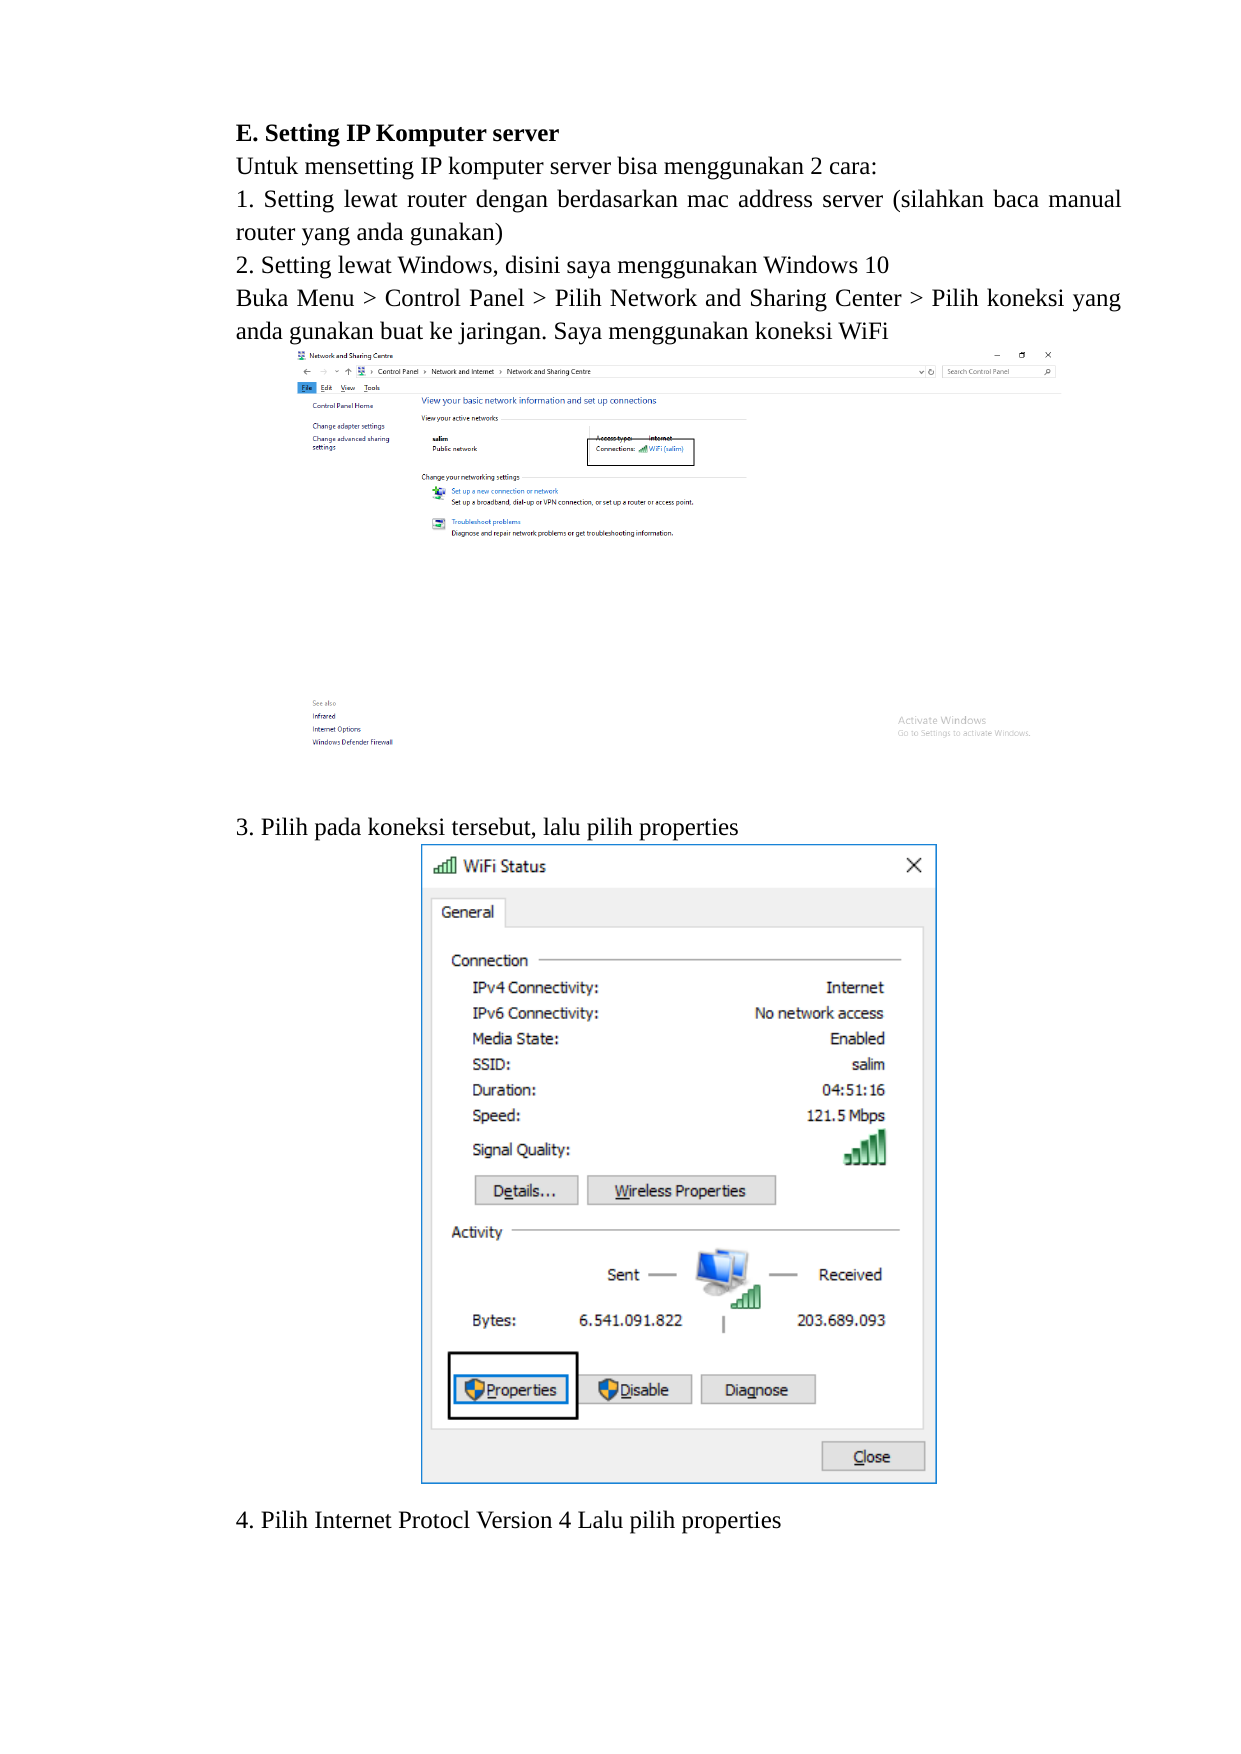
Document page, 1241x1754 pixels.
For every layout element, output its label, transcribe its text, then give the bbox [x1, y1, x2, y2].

picture [296, 349, 1062, 757]
text 1. Setting lewat router dengan berdasarkan mac address server (silahkan baca manual router yang anda gunakan) [236, 184, 1122, 246]
text E. Setting IP Komputer server [236, 118, 1122, 147]
text Buka Menu > Control Panel > Pilih Network and Sharing Center > Pilih koneksi yang anda gunakan buat ke jaringan. Saya menggunakan koneksi WiFi [236, 283, 1122, 345]
picture [421, 844, 937, 1484]
text 4. Pilih Internet Protocl Version 4 Lalu pilih properties [236, 1505, 1122, 1534]
text 2. Setting lewat Windows, disini saya menggunakan Windows 10 [236, 250, 1122, 279]
text Untuk mensetting IP komputer server bisa menggunakan 2 cara: [236, 151, 1122, 180]
text 3. Pilih pada koneksi tersebut, lalu pilih properties [236, 812, 1122, 840]
